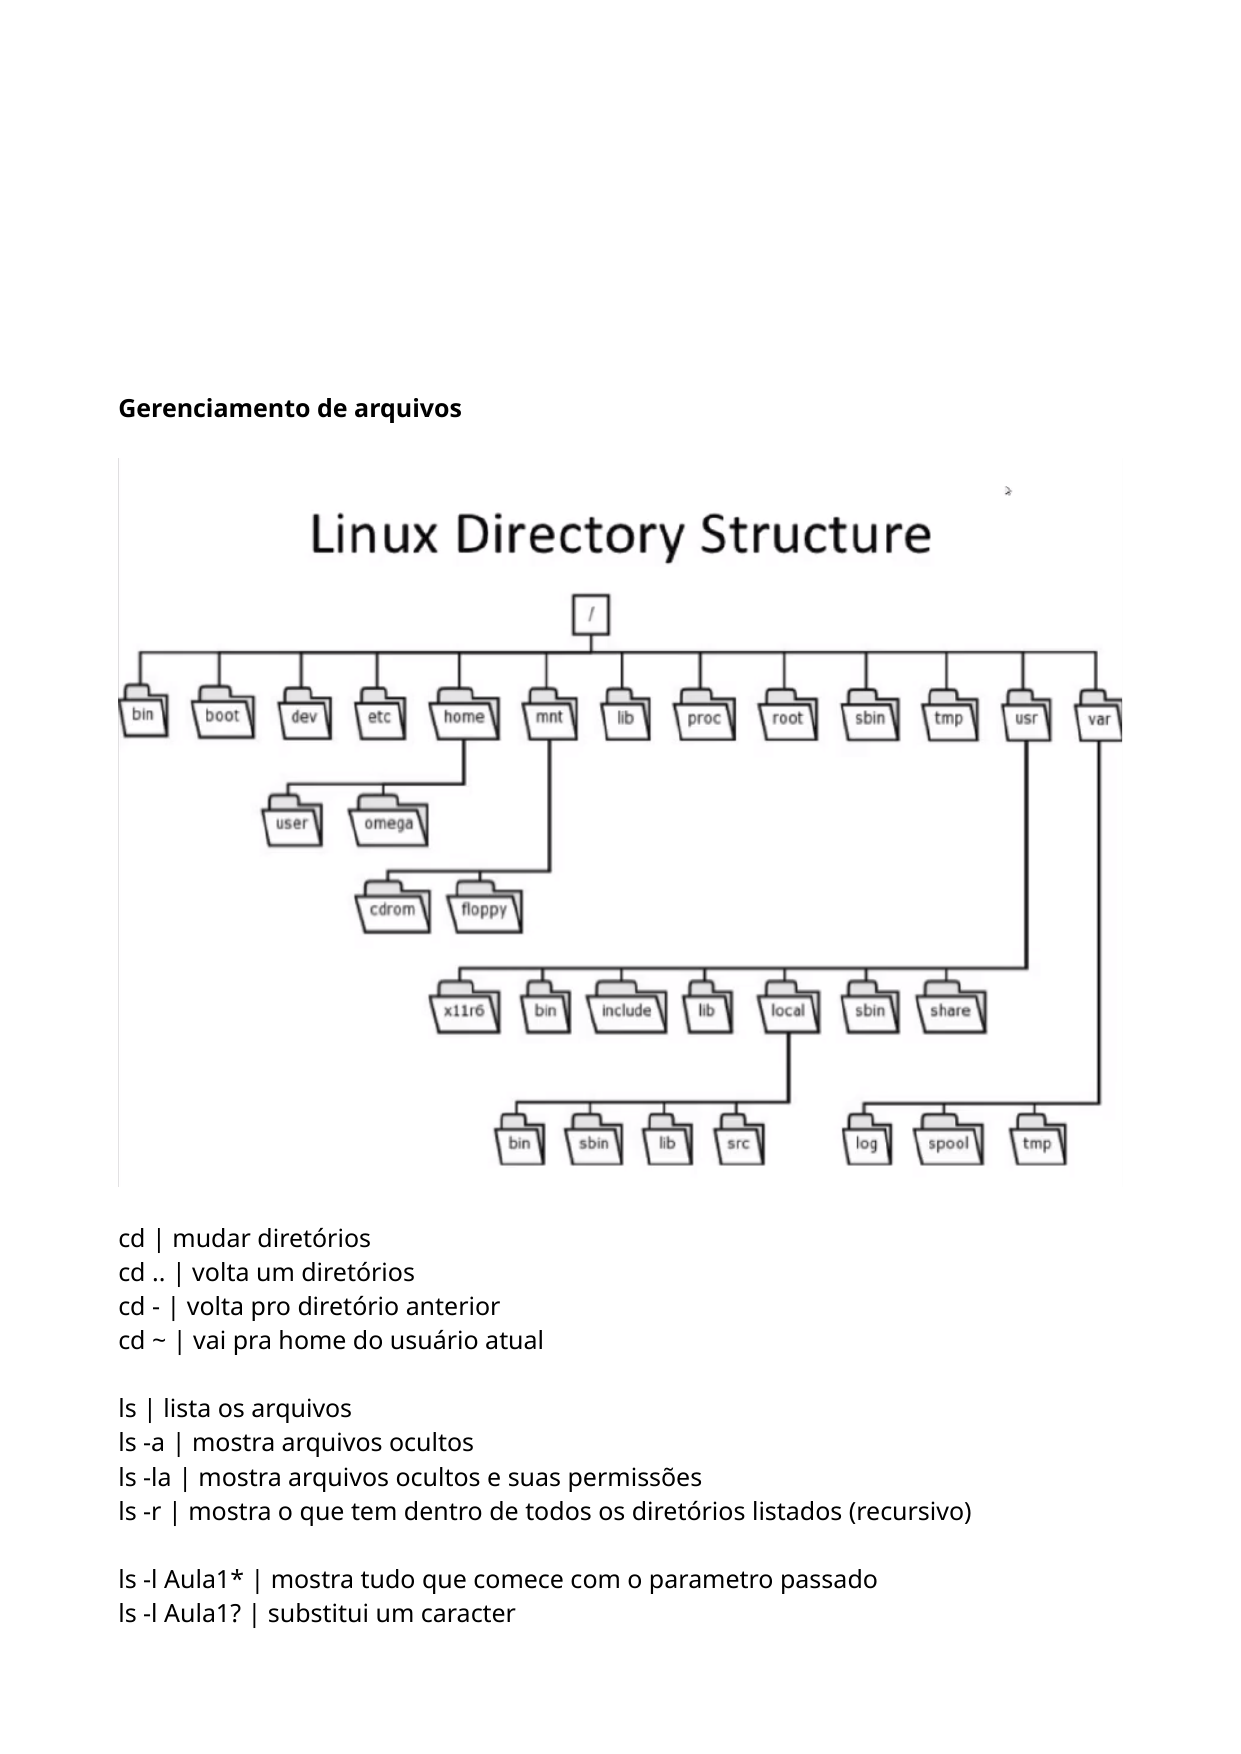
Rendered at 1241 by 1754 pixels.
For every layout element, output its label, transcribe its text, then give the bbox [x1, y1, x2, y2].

text cd - | volta pro diretório anterior [118, 1289, 1122, 1323]
text ls -l Aula1? | substitui um caracter [118, 1595, 1122, 1629]
text cd ~ | vai pra home do usuário atual [118, 1323, 1122, 1357]
text ls | lista os arquivos [118, 1391, 1122, 1425]
text ls -la | mostra arquivos ocultos e suas permissões [118, 1459, 1122, 1493]
text ls -a | mostra arquivos ocultos [118, 1425, 1122, 1459]
text ls -l Aula1* | mostra tudo que comece com o parametro passado [118, 1561, 1122, 1595]
text cd .. | volta um diretórios [118, 1255, 1122, 1289]
text cd | mudar diretórios [118, 1221, 1122, 1255]
picture [118, 458, 1123, 1187]
text Gerenciamento de arquivos [118, 391, 1122, 425]
text ls -r | mostra o que tem dentro de todos os diretórios listados (recursivo) [118, 1493, 1122, 1527]
